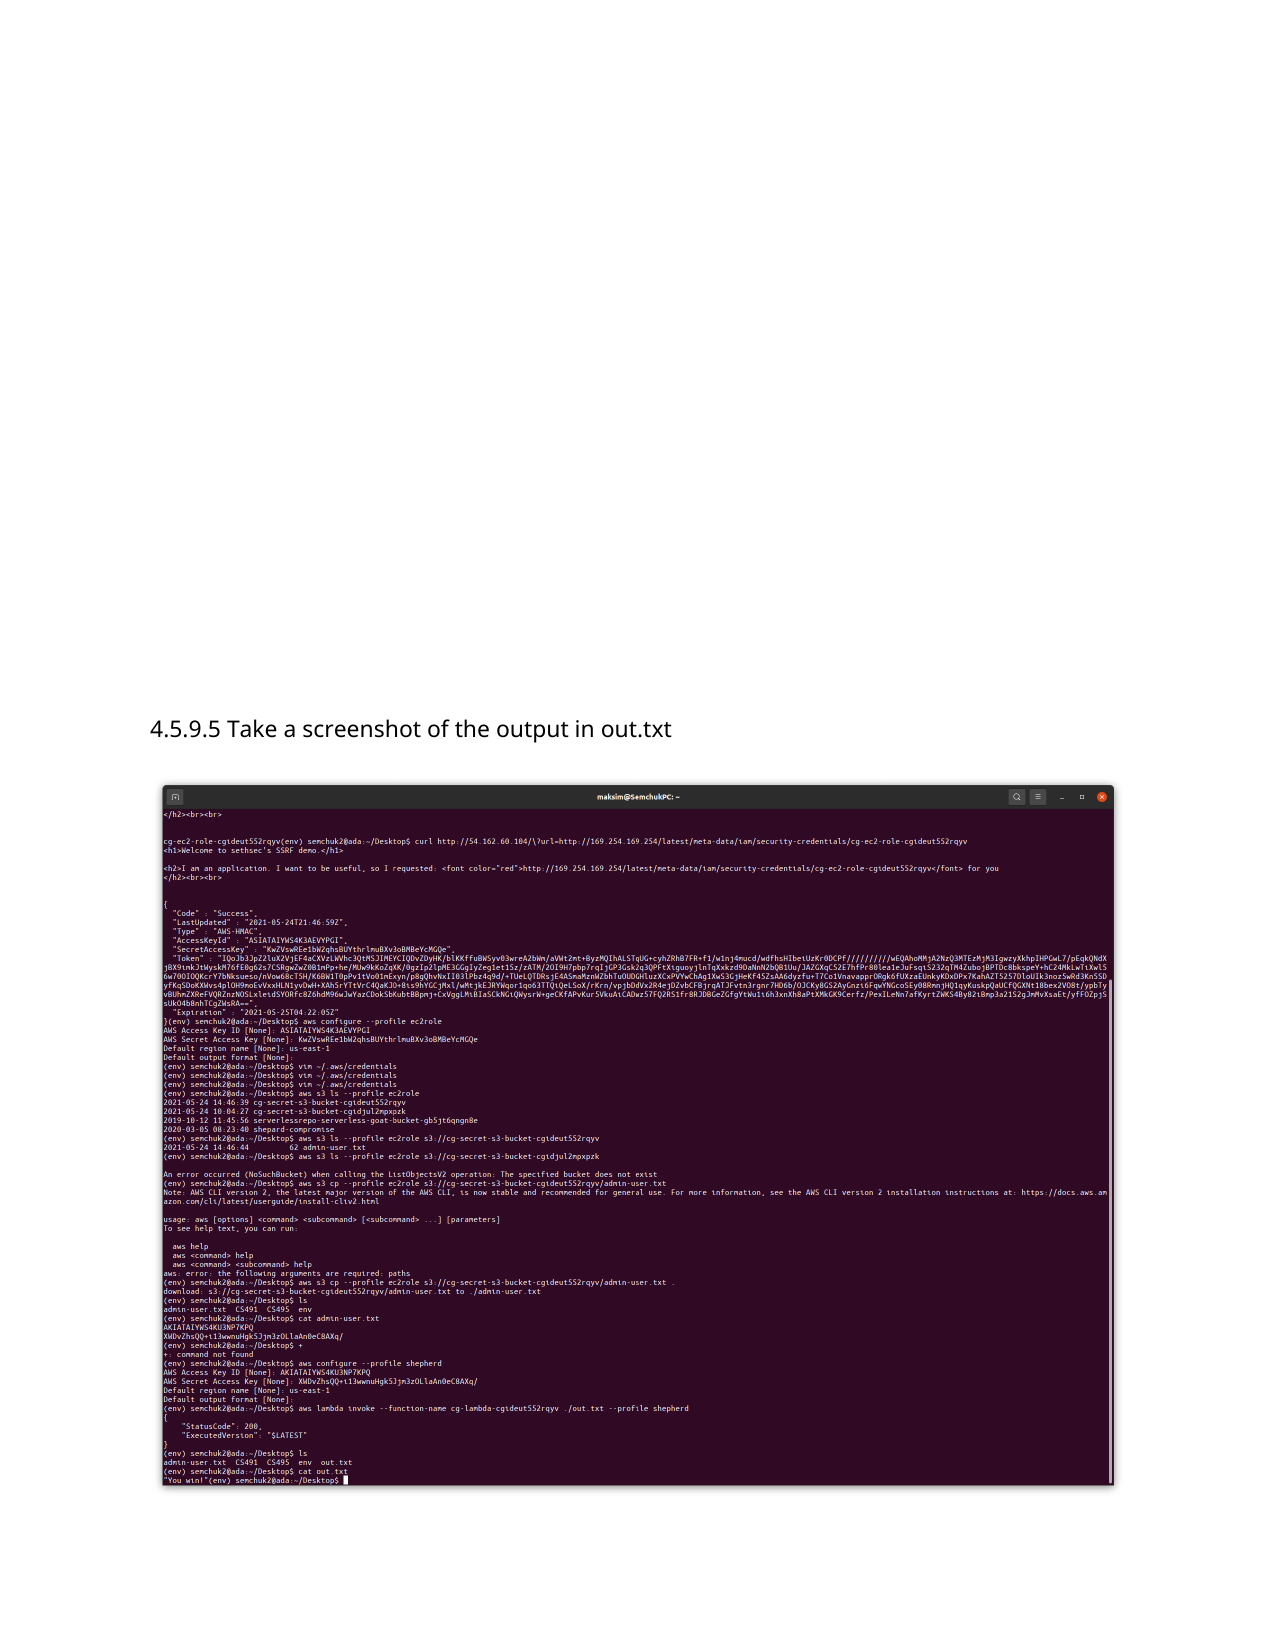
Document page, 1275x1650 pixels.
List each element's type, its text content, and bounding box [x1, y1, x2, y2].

text 4.5.9.5 Take a screenshot of the output in out.txt [150, 712, 1125, 744]
picture [150, 775, 1125, 1499]
